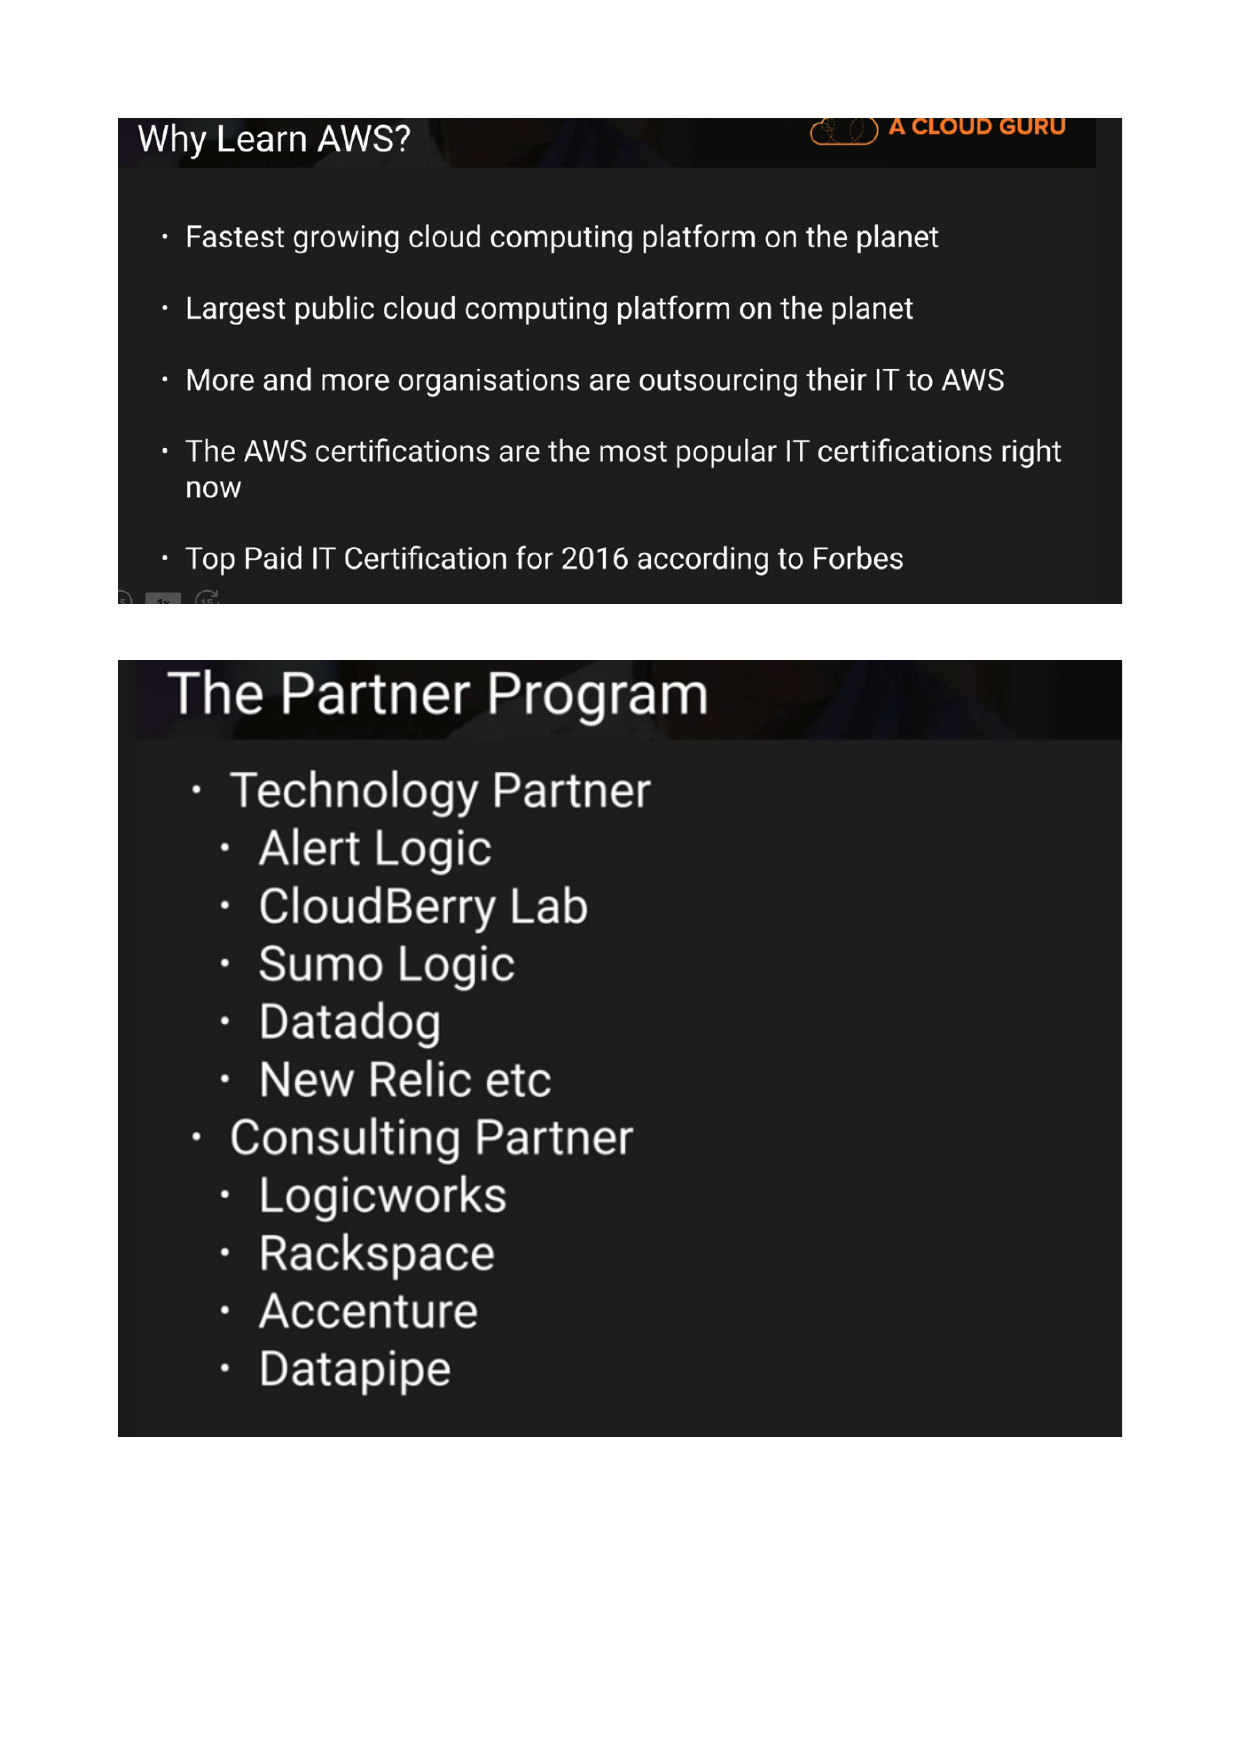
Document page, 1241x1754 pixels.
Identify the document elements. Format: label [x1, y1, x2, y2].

picture [118, 660, 1123, 1437]
picture [118, 118, 1123, 604]
